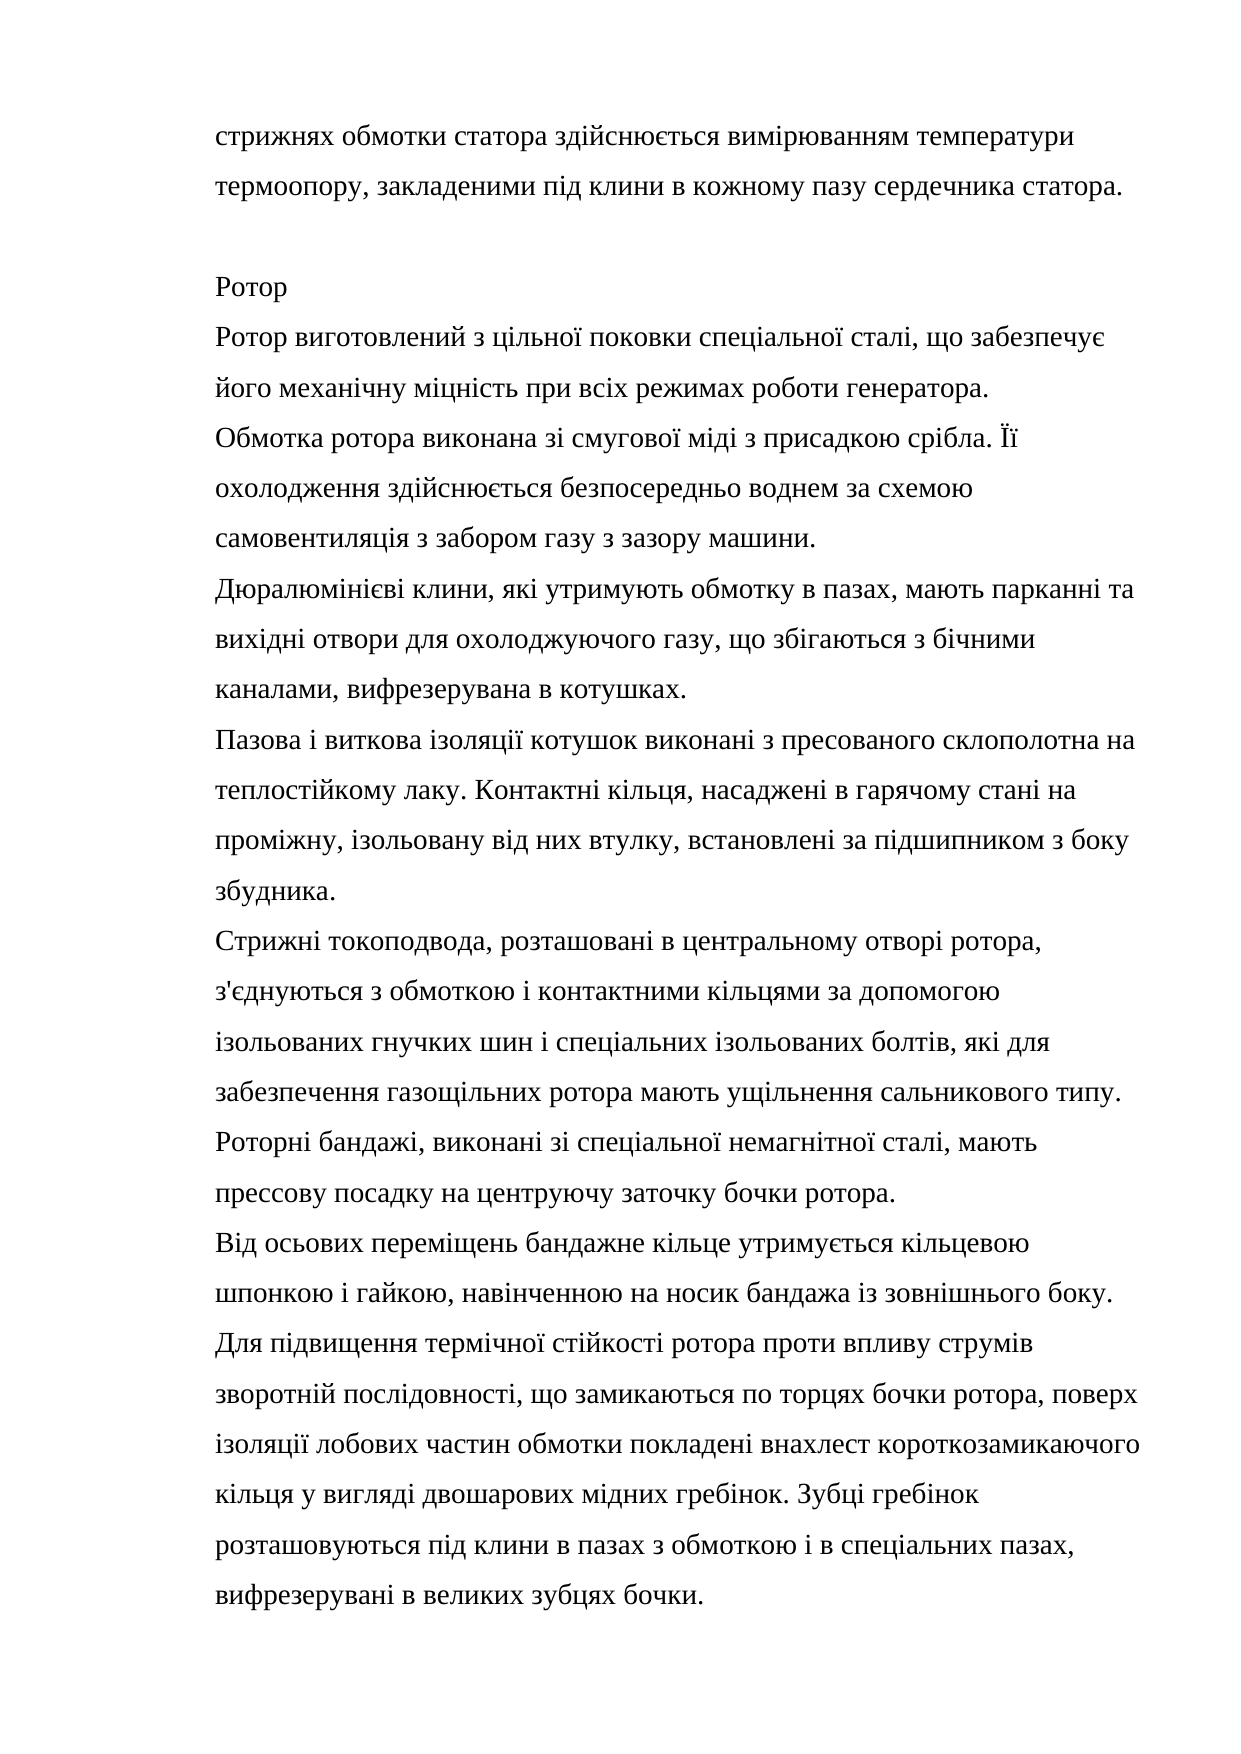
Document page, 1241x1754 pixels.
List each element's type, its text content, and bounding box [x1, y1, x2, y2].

text Для підвищення термічної стійкості ротора проти впливу струмів зворотній послідовності, що замикаються по торцях бочки ротора, поверх ізоляції лобових частин обмотки покладені внахлест короткозамикаючого кільця у вигляді двошарових мідних гребінок. Зубці гребінок розташовуються під клини в пазах з обмоткою і в спеціальних пазах, вифрезерувані в великих зубцях бочки. [215, 1326, 1152, 1611]
text Роторні бандажі, виконані зі спеціальної немагнітної сталі, мають прессову посадку на центруючу заточку бочки ротора. [215, 1124, 1152, 1208]
text Ротор виготовлений з цільної поковки спеціальної сталі, що забезпечує його механічну міцність при всіх режимах роботи генератора. [215, 319, 1152, 403]
text стрижнях обмотки статора здійснюється вимірюванням температури термоопору, закладеними під клини в кожному пазу сердечника статора. [215, 118, 1152, 202]
text Обмотка ротора виконана зі смугової міді з присадкою срібла. Її охолодження здійснюється безпосередньо воднем за схемою самовентиляція з забором газу з зазору машини. [215, 420, 1152, 554]
text Ротор [215, 269, 1152, 303]
text Стрижні токоподвода, розташовані в центральному отворі ротора, з'єднуються з обмоткою і контактними кільцями за допомогою ізольованих гнучких шин і спеціальних ізольованих болтів, які для забезпечення газощільних ротора мають ущільнення сальникового типу. [215, 923, 1152, 1108]
text Дюралюмінієві клини, які утримують обмотку в пазах, мають парканні та вихідні отвори для охолоджуючого газу, що збігаються з бічними каналами, вифрезерувана в котушках. [215, 571, 1152, 705]
text Пазова і виткова ізоляції котушок виконані з пресованого склополотна на теплостійкому лаку. Контактні кільця, насаджені в гарячому стані на проміжну, ізольовану від них втулку, встановлені за підшипником з боку збудника. [215, 722, 1152, 906]
text Від осьових переміщень бандажне кільце утримується кільцевою шпонкою і гайкою, навінченною на носик бандажа із зовнішнього боку. [215, 1225, 1152, 1309]
